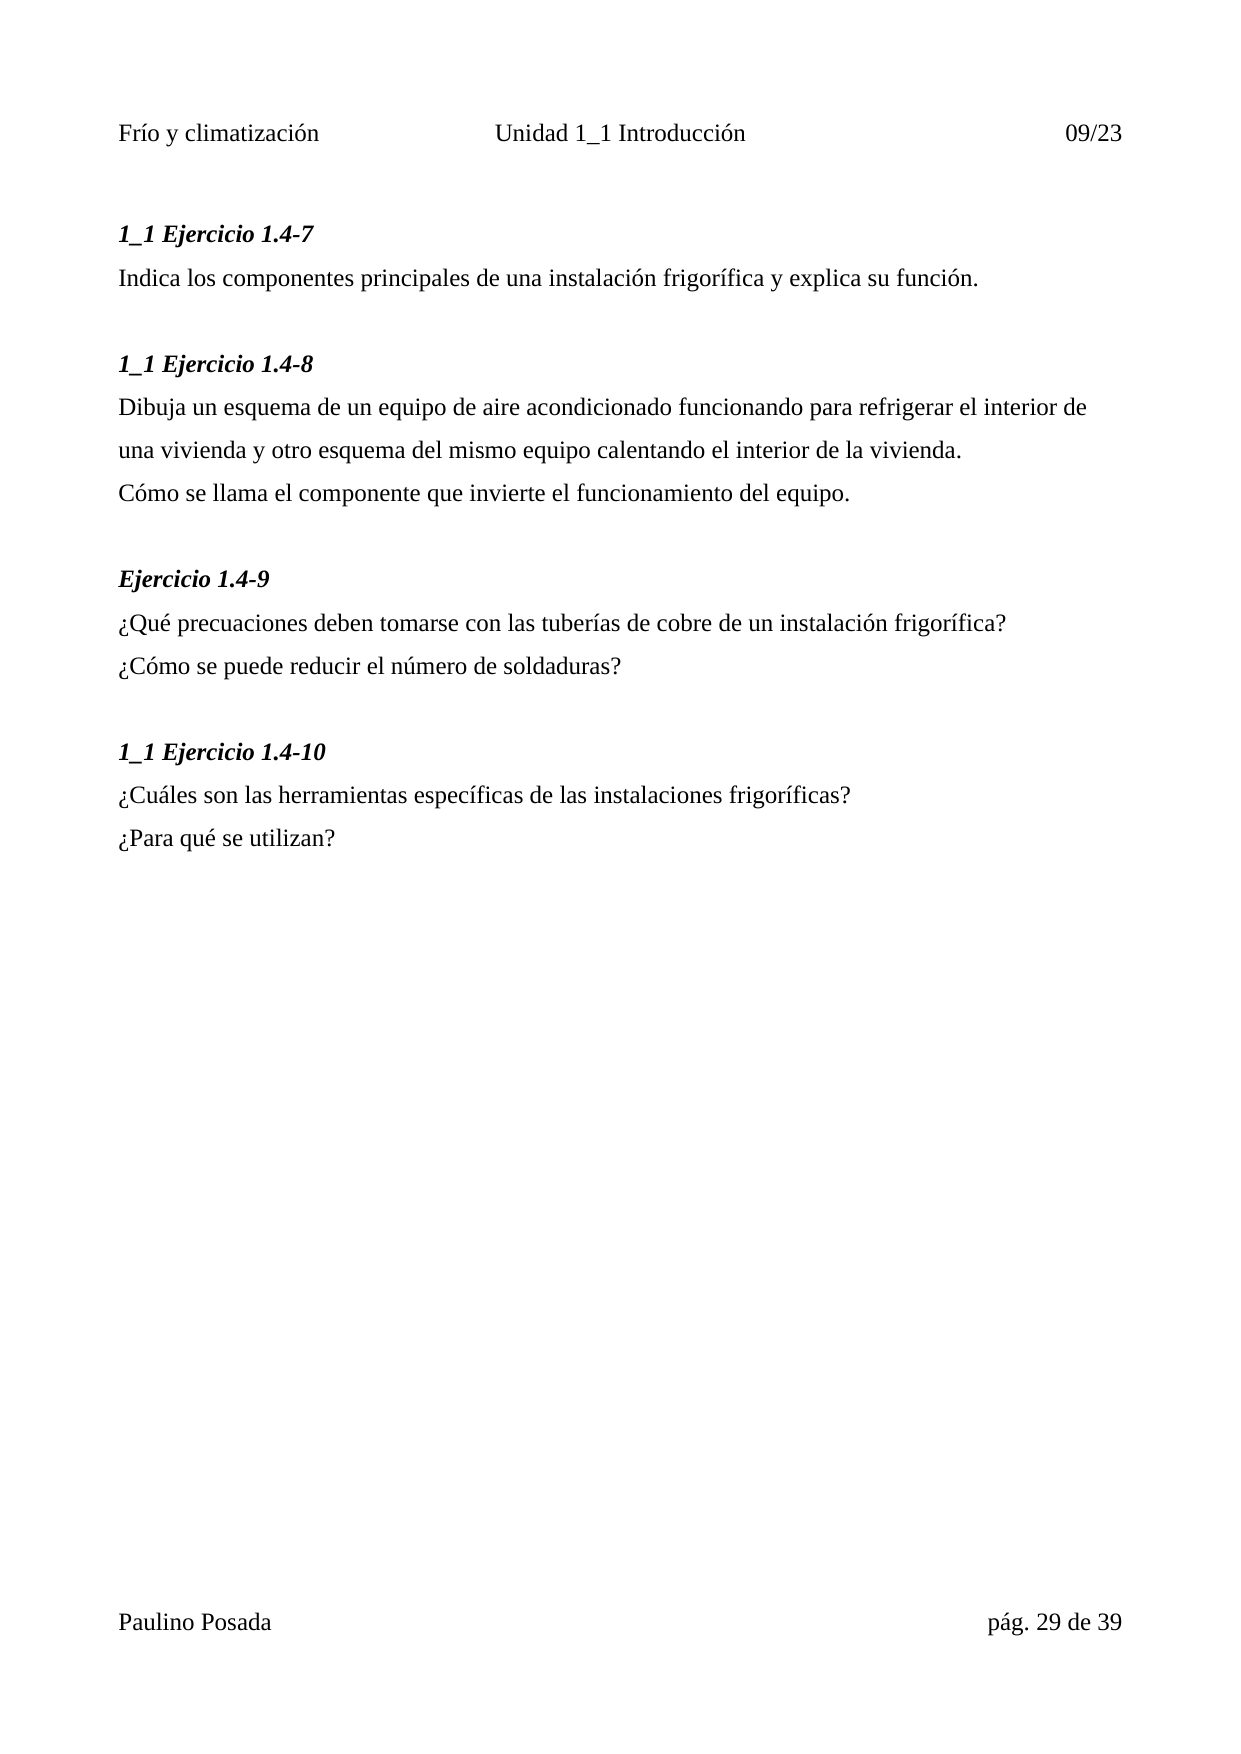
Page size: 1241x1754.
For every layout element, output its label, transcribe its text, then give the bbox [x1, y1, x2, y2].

text 1_1 Ejercicio 1.4-10 [118, 737, 1122, 766]
text Indica los componentes principales de una instalación frigorífica y explica su función. [118, 263, 1122, 291]
text Dibuja un esquema de un equipo de aire acondicionado funcionando para refrigerar el interior de una vivienda y otro esquema del mismo equipo calentando el interior de la vivienda. [118, 392, 1122, 464]
text ¿Cuáles son las herramientas específicas de las instalaciones frigoríficas? [118, 780, 1122, 809]
text 1_1 Ejercicio 1.4-7 [118, 219, 1122, 248]
text ¿Cómo se puede reducir el número de soldaduras? [118, 651, 1122, 679]
text ¿Para qué se utilizan? [118, 823, 1122, 852]
text Cómo se llama el componente que invierte el funcionamiento del equipo. [118, 478, 1122, 507]
text Ejercicio 1.4-9 [118, 564, 1122, 593]
text ¿Qué precuaciones deben tomarse con las tuberías de cobre de un instalación frigorífica? [118, 608, 1122, 636]
text 1_1 Ejercicio 1.4-8 [118, 349, 1122, 378]
